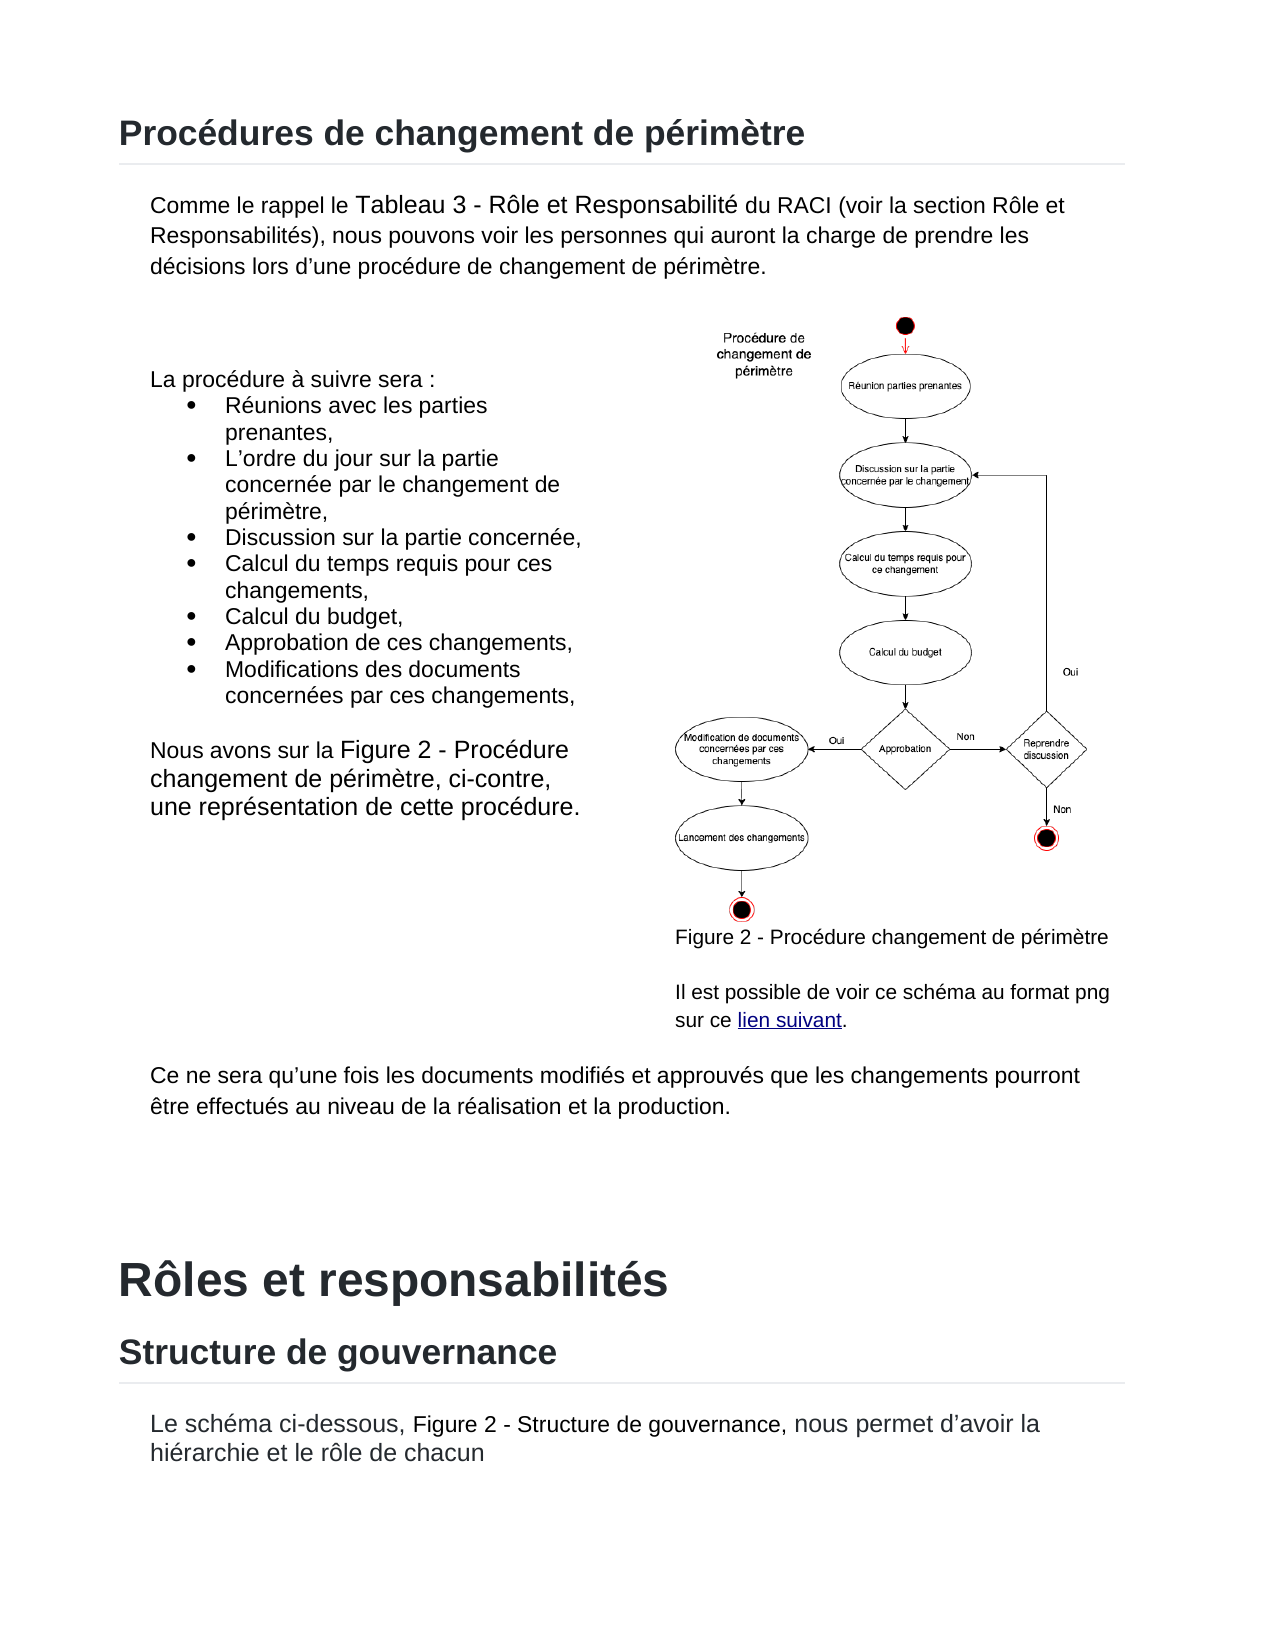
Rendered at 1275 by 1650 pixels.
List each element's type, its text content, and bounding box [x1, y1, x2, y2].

list Réunions avec les parties prenantes, [187, 392, 600, 445]
list Calcul du budget, [187, 603, 600, 629]
list Approbation de ces changements, [187, 629, 600, 656]
text La procédure à suivre sera : [150, 366, 600, 392]
text Ce ne sera qu’une fois les documents modifiés et approuvés que les changements pourront être effectués au niveau de la réalisation et la production. [150, 1062, 1125, 1119]
list L’ordre du jour sur la partie concernée par le changement de périmètre, [187, 445, 600, 524]
subtitle Rôles et responsabilités [119, 1251, 1125, 1306]
list Calcul du temps requis pour ces changements, [187, 550, 600, 603]
subtitle Procédures de changement de périmètre [119, 112, 1125, 163]
list Modifications des documents concernées par ces changements, [187, 656, 600, 708]
text Comme le rappel le Tableau 3 - Rôle et Responsabilité du RACI (voir la section Rôle et Responsabilités), nous pouvons voir les personnes qui auront la charge de prendre les décisions lors d’une procédure de changement de périmètre. [150, 190, 1125, 279]
text Nous avons sur la Figure 2 - Procédure changement de périmètre, ci-contre, une représentation de cette procédure. [150, 735, 600, 821]
text Il est possible de voir ce schéma au format png sur ce lien suivant. [675, 980, 1125, 1031]
text Le schéma ci-dessous, Figure 2 - Structure de gouvernance, nous permet d’avoir la hiérarchie et le rôle de chacun [150, 1409, 1125, 1466]
text Figure 2 - Procédure changement de périmètre [675, 925, 1125, 949]
subtitle Structure de gouvernance [119, 1331, 1125, 1382]
list Discussion sur la partie concernée, [187, 524, 600, 550]
